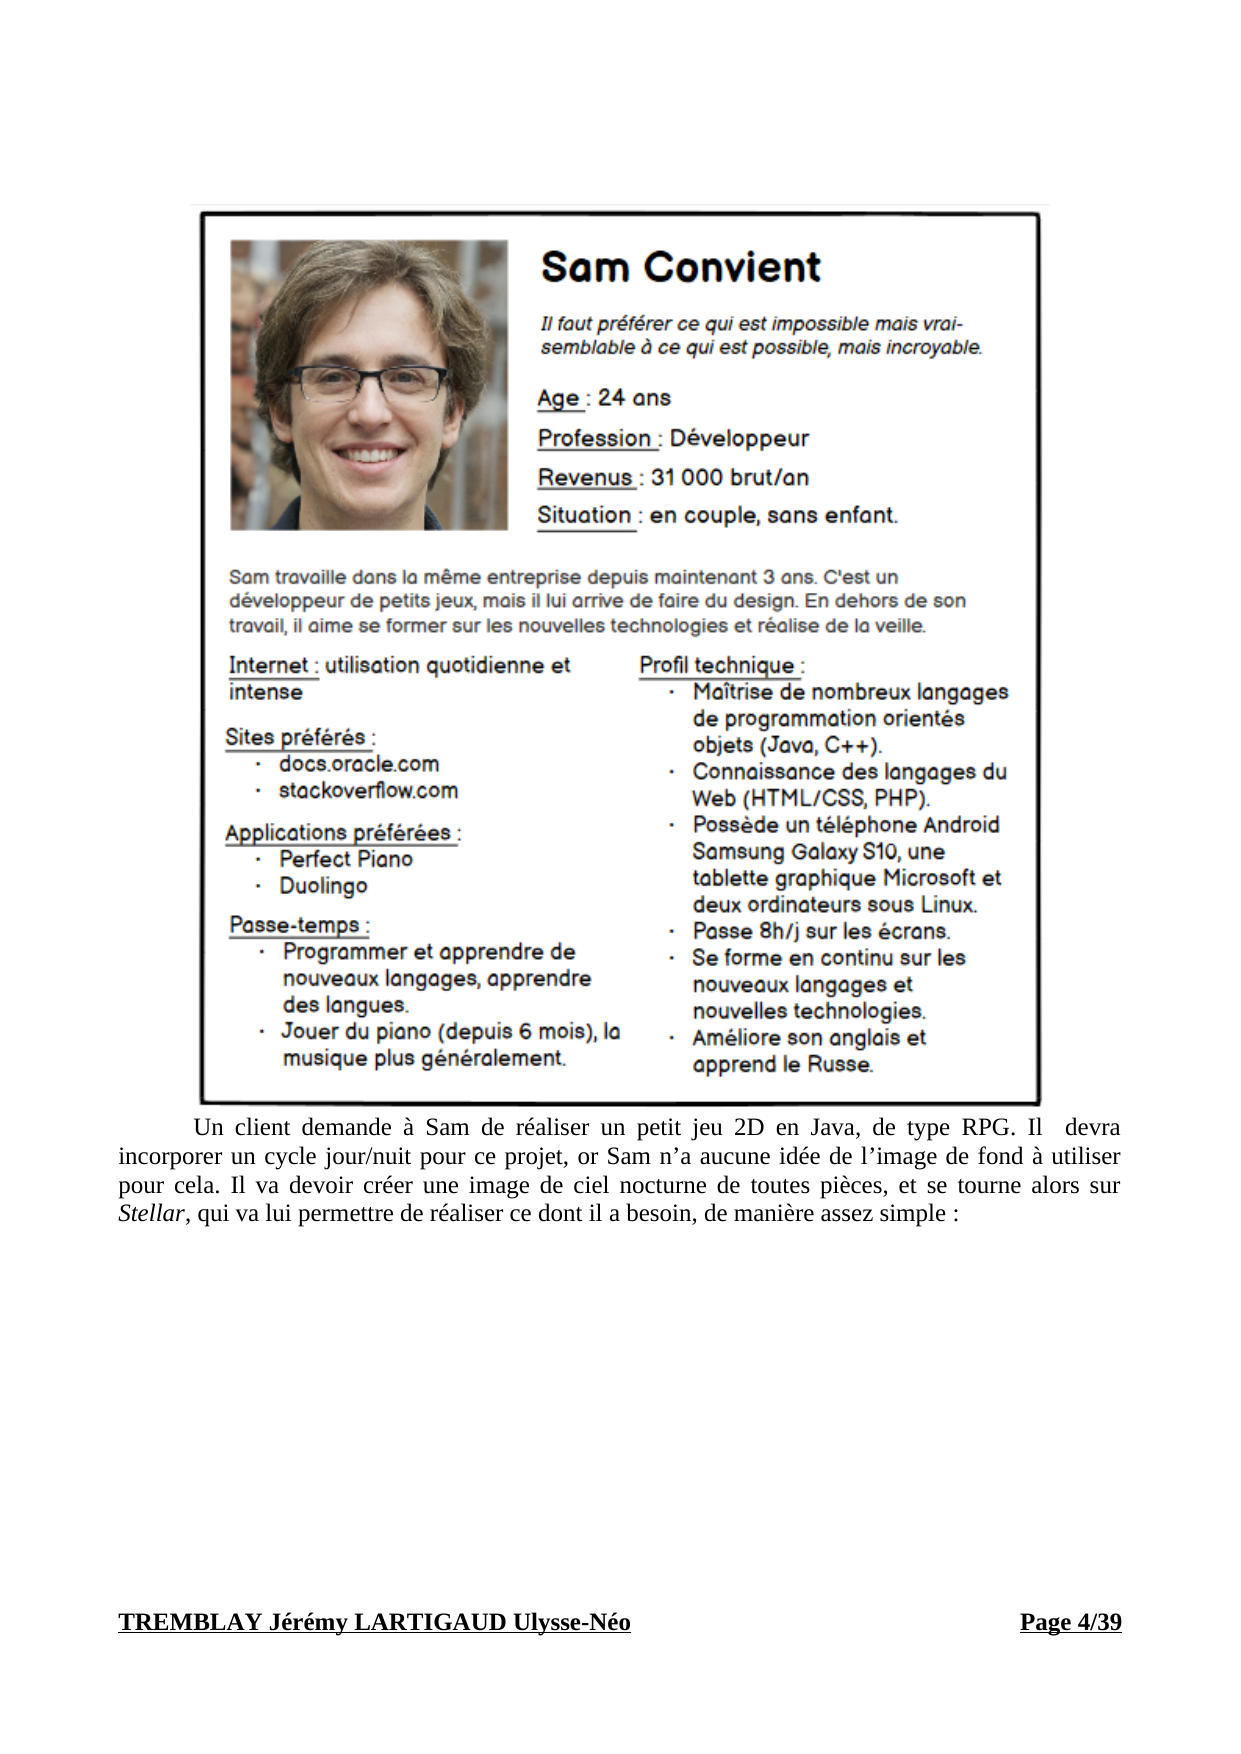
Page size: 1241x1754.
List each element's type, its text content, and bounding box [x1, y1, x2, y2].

picture [190, 204, 1050, 1113]
text Un client demande à Sam de réaliser un petit jeu 2D en Java, de type RPG. Il devra incorporer un cycle jour/nuit pour ce projet, or Sam n’a aucune idée de l’image de fond à utiliser pour cela. Il va devoir créer une image de ciel nocturne de toutes pièces, et se tourne alors sur Stellar, qui va lui permettre de réaliser ce dont il a besoin, de manière assez simple : [118, 233, 1122, 1227]
